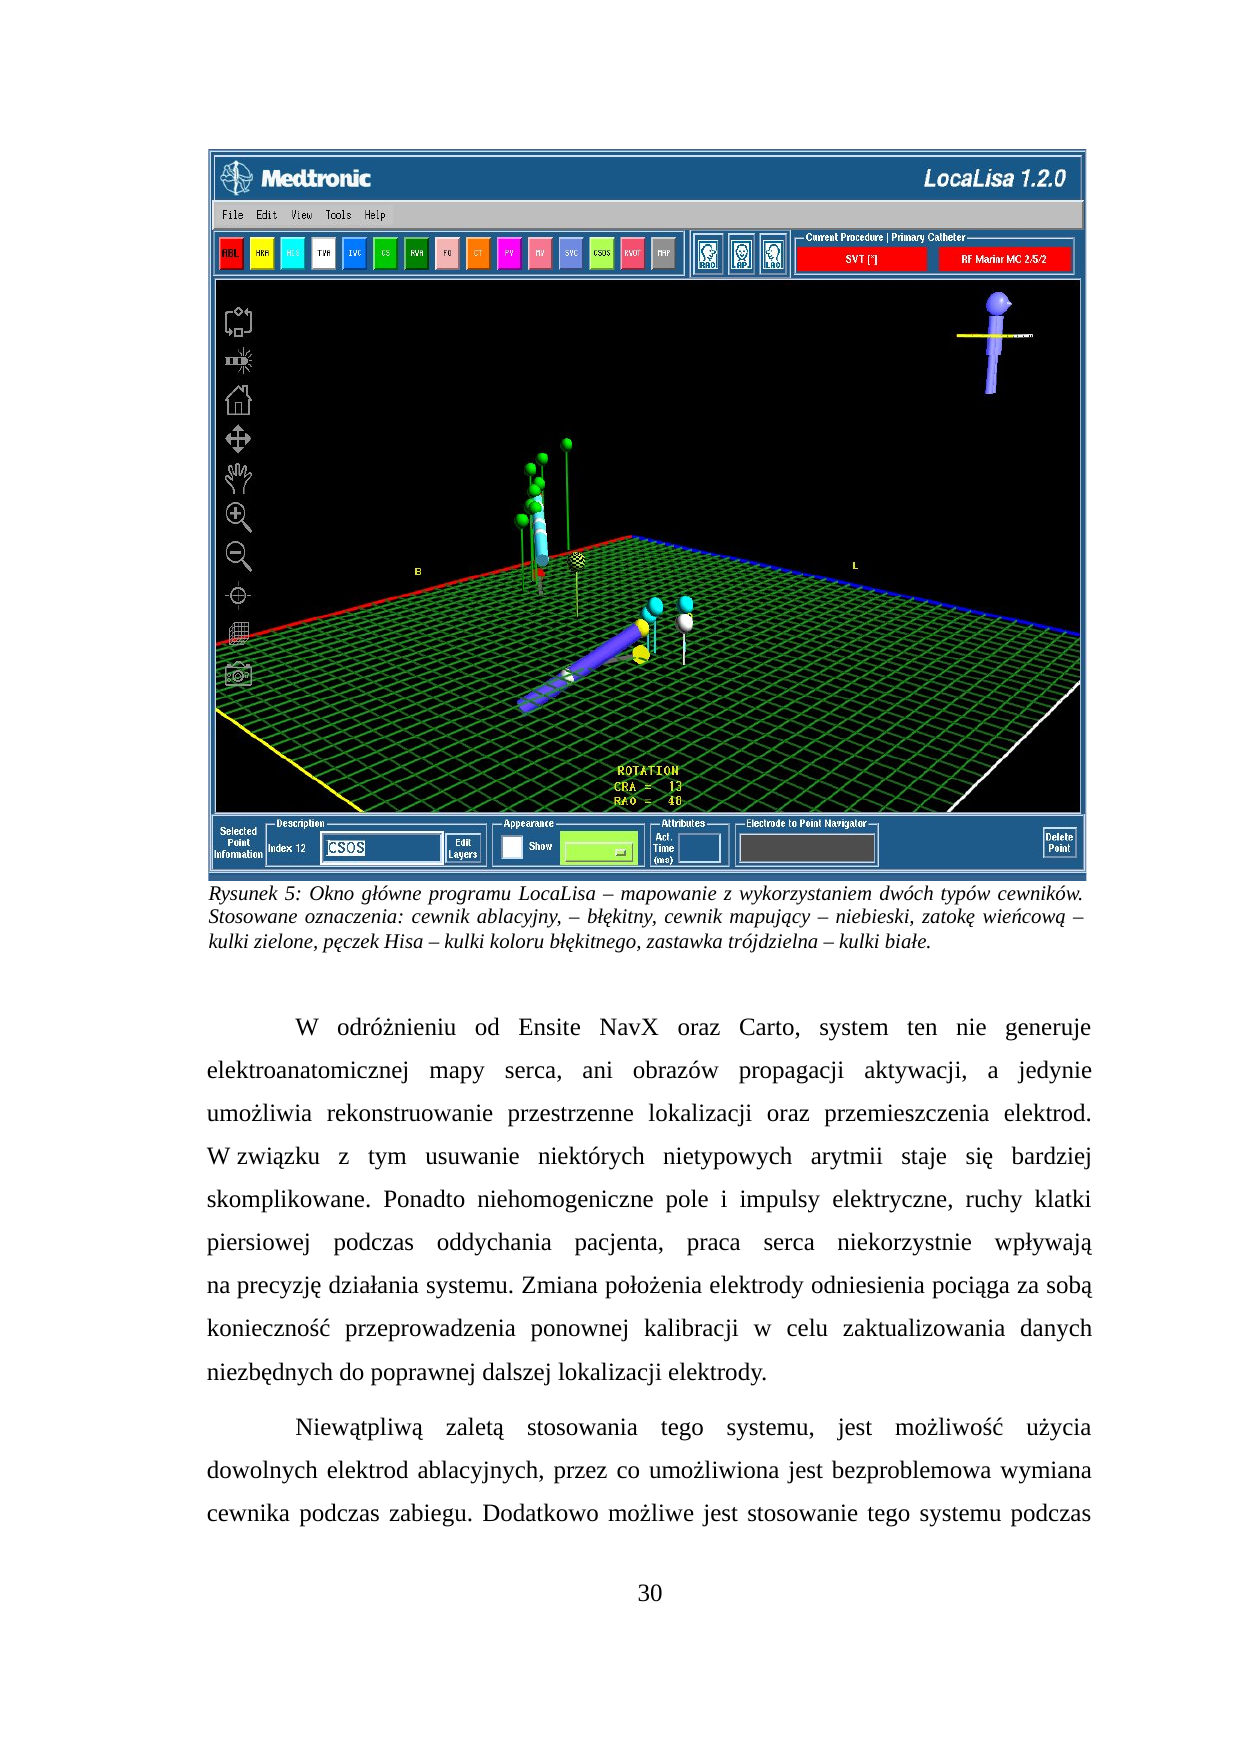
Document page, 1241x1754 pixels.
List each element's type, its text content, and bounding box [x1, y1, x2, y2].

text Niewątpliwą zaletą stosowania tego systemu, jest możliwość użycia dowolnych elektrod ablacyjnych, przez co umożliwiona jest bezproblemowa wymiana cewnika podczas zabiegu. Dodatkowo możliwe jest stosowanie tego systemu podczas [207, 1412, 1093, 1527]
picture [208, 149, 1087, 881]
text Rysunek 5: Okno główne programu LocaLisa – mapowanie z wykorzystaniem dwóch typów cewników. Stosowane oznaczenia: cewnik ablacyjny, – błękitny, cewnik mapujący – niebieski, zatokę wieńcową – kulki zielone, pęczek Hisa – kulki koloru błękitnego, zastawka trójdzielna – kulki białe. [208, 881, 1086, 953]
text W odróżnieniu od Ensite NavX oraz Carto, system ten nie generuje elektroanatomicznej mapy serca, ani obrazów propagacji aktywacji, a jedynie umożliwia rekonstruowanie przestrzenne lokalizacji oraz przemieszczenia elektrod. W związku z tym usuwanie niektórych nietypowych arytmii staje się bardziej skomplikowane. Ponadto niehomogeniczne pole i impulsy elektryczne, ruchy klatki piersiowej podczas oddychania pacjenta, praca serca niekorzystnie wpływają na precyzję działania systemu. Zmiana położenia elektrody odniesienia pociąga za sobą konieczność przeprowadzenia ponownej kalibracji w celu zaktualizowania danych niezbędnych do poprawnej dalszej lokalizacji elektrody. [207, 1012, 1093, 1385]
